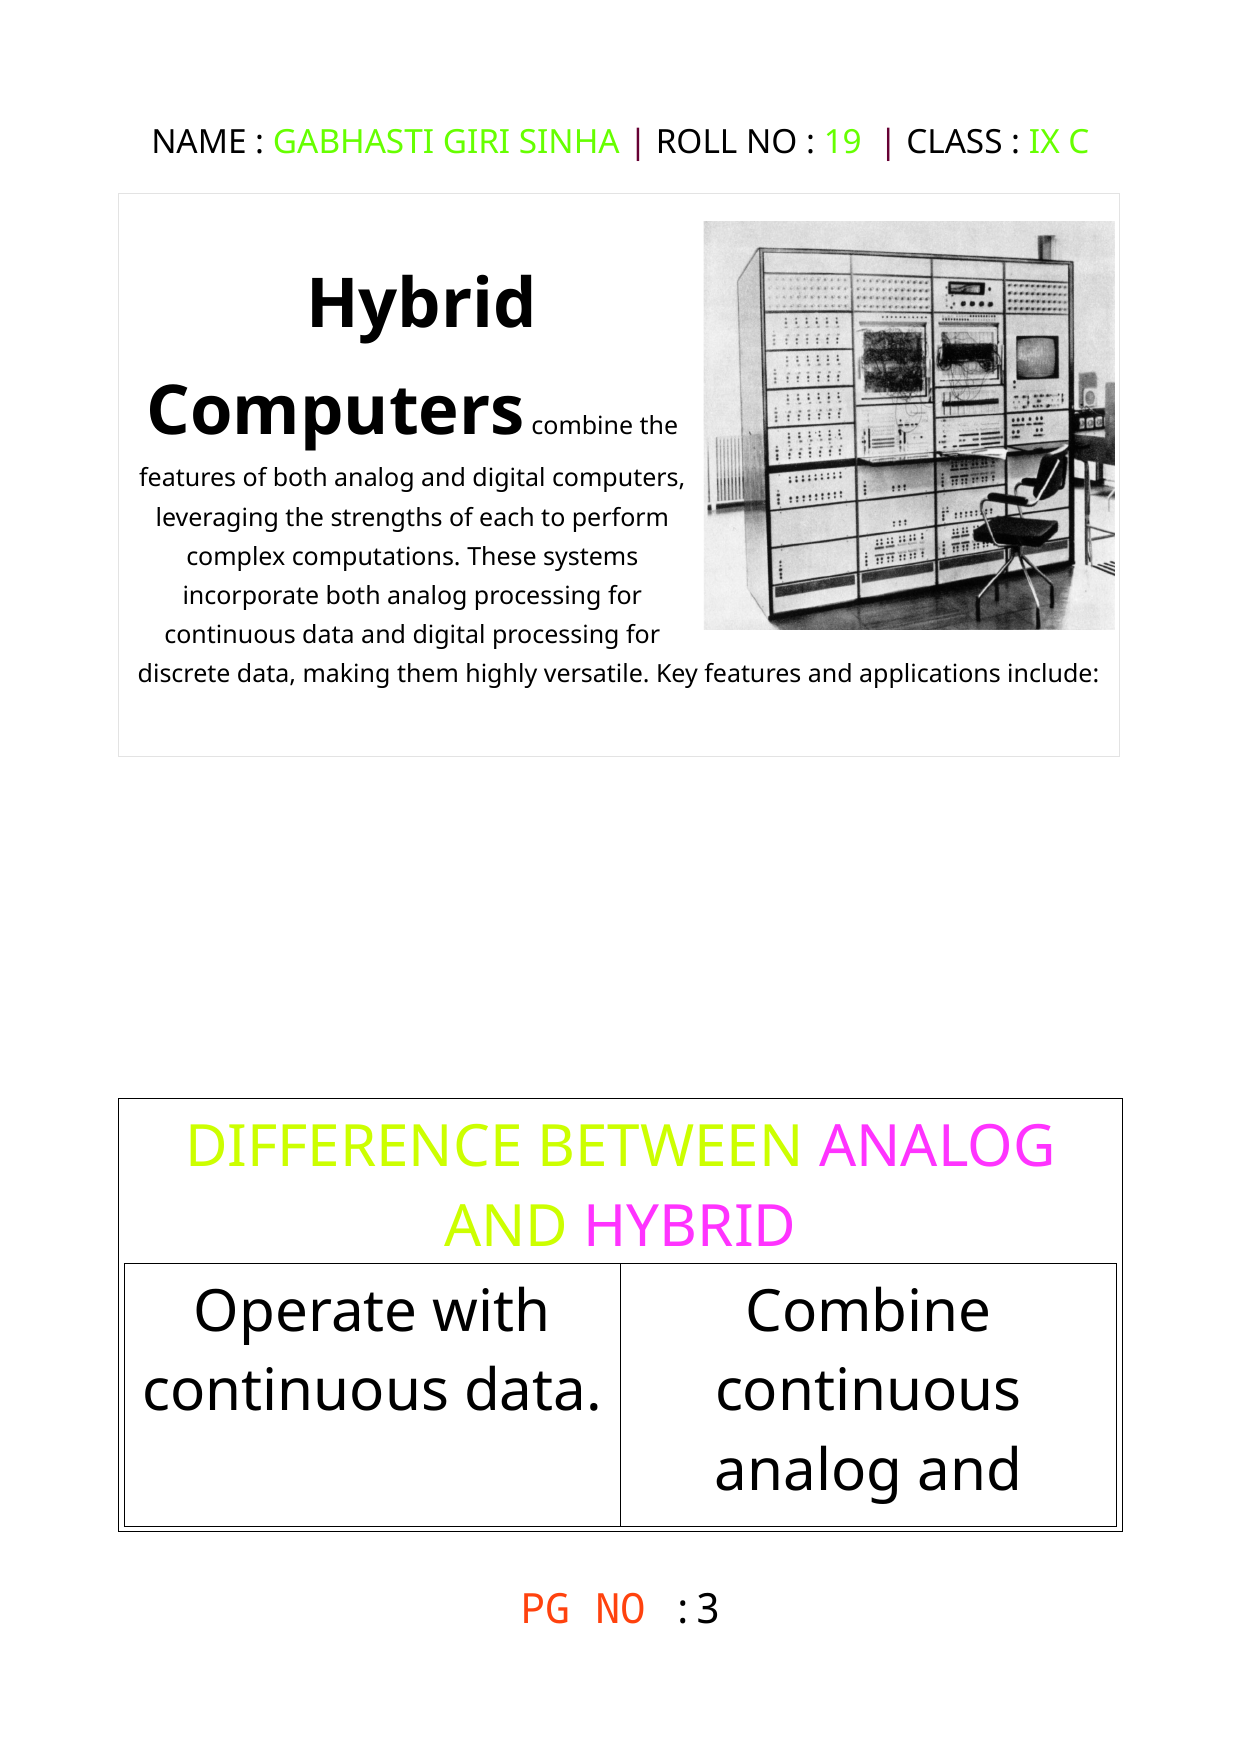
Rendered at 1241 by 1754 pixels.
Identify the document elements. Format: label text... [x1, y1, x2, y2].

text Hybrid Computers combine the features of both analog and digital computers, leveraging the strengths of each to perform complex computations. These systems incorporate both analog processing for continuous data and digital processing for discrete data, making them highly versatile. Key features and applications include: [119, 251, 1119, 690]
table_header Operate with continuous data. [125, 1264, 620, 1526]
table_header DIFFERENCE BETWEEN ANALOG AND HYBRID [119, 1099, 1122, 1531]
table_header Combine continuous analog and [621, 1264, 1116, 1526]
picture [703, 221, 1115, 630]
